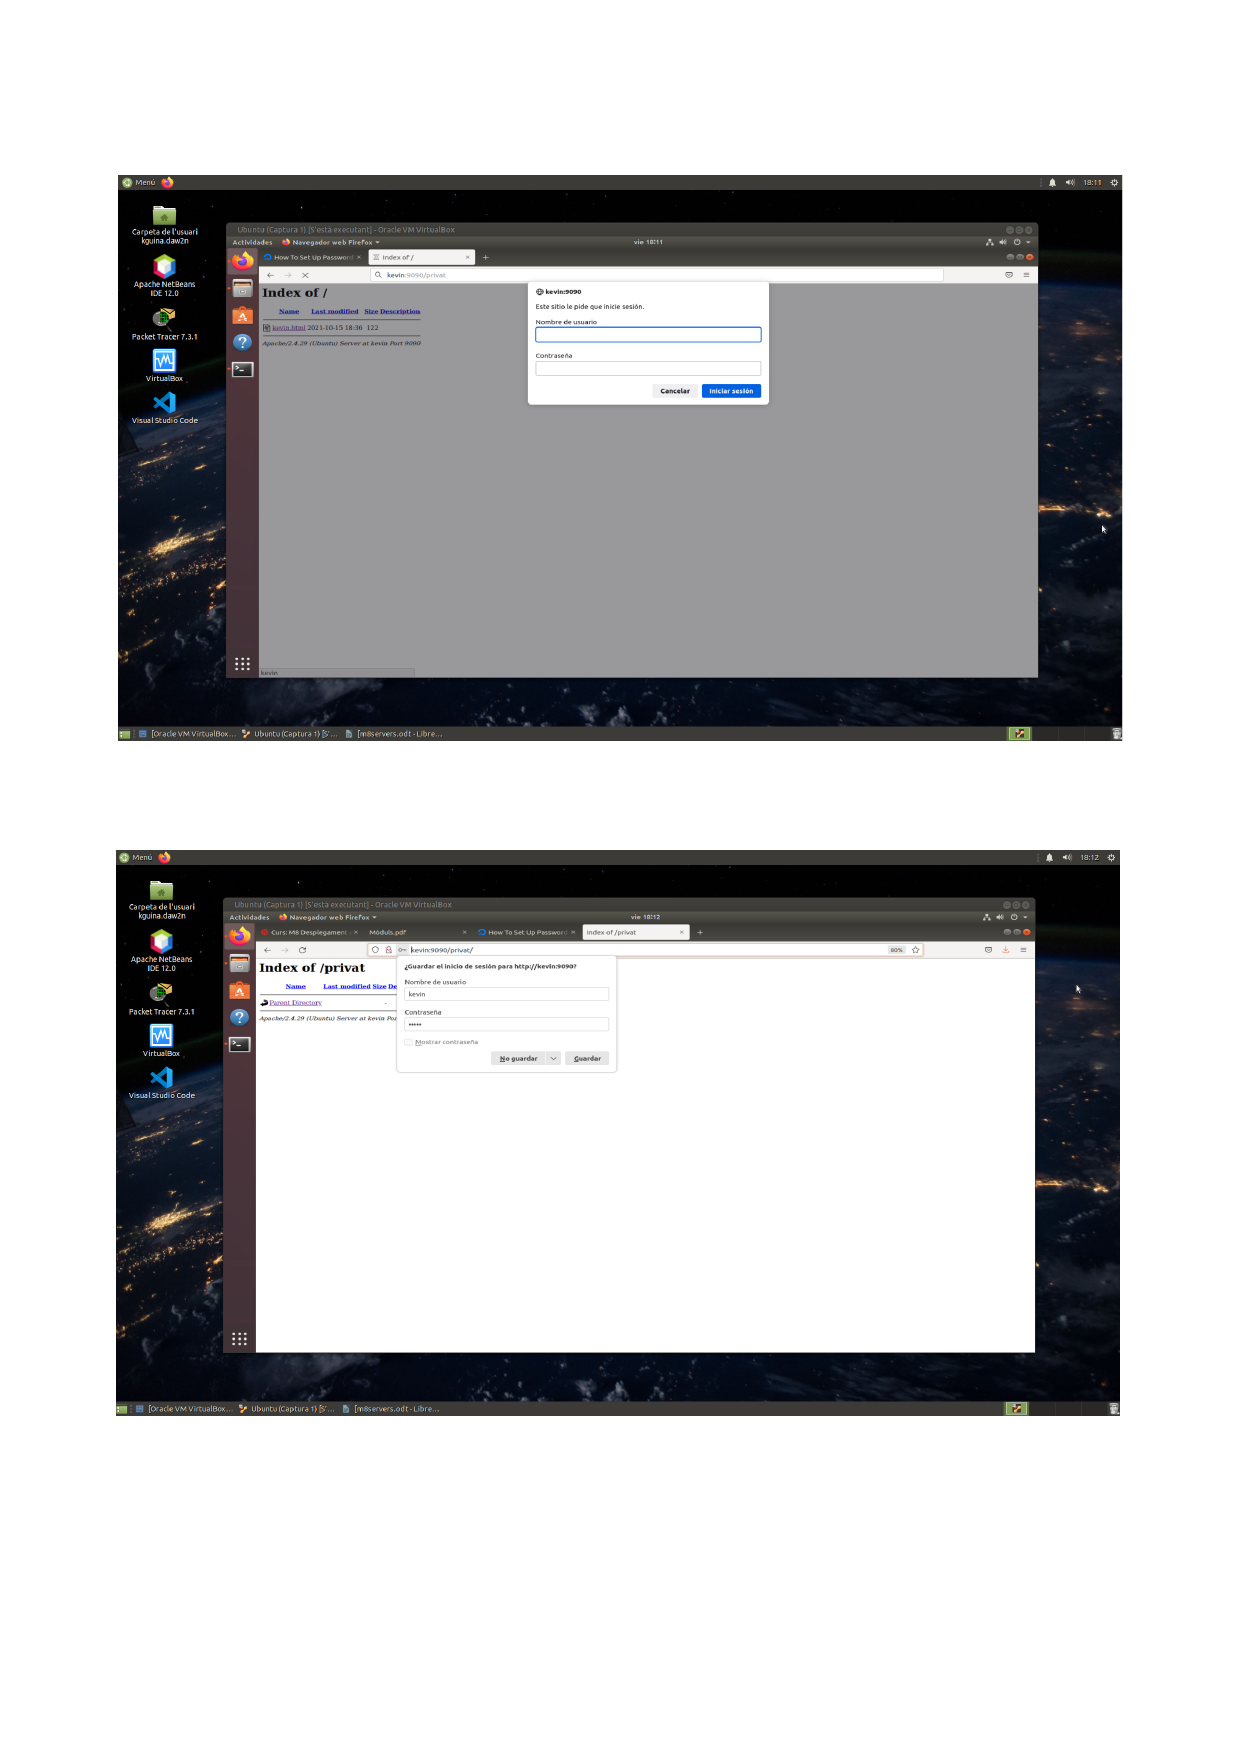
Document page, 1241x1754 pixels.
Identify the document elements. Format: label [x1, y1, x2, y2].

picture [116, 850, 1120, 1416]
picture [118, 175, 1123, 741]
